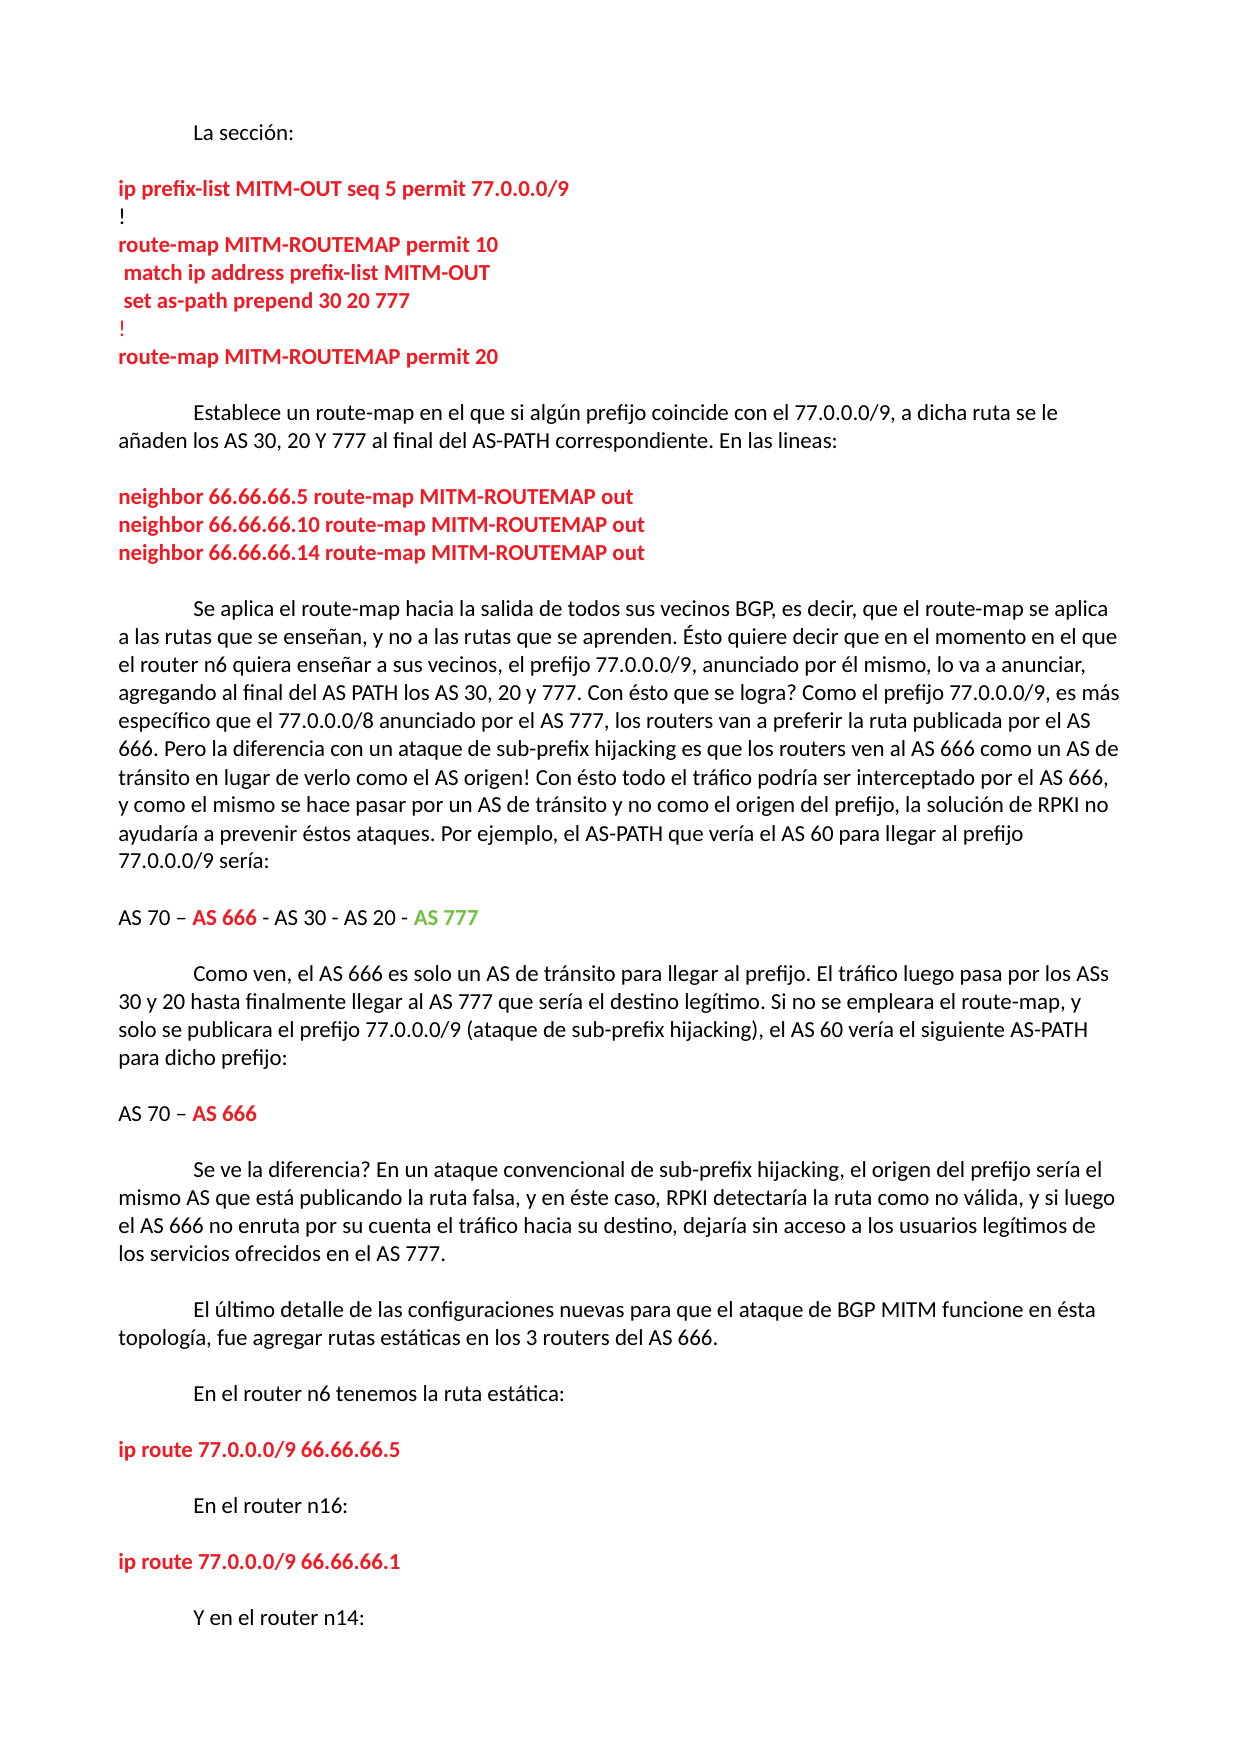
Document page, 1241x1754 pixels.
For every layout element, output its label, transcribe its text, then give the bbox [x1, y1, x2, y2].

text ip route 77.0.0.0/9 66.66.66.5 [118, 1435, 1122, 1463]
text match ip address prefix-list MITM-OUT [118, 258, 1122, 286]
text AS 70 – AS 666 - AS 30 - AS 20 - AS 777 [118, 903, 1122, 931]
text ip route 77.0.0.0/9 66.66.66.1 [118, 1547, 1122, 1575]
text neighbor 66.66.66.10 route-map MITM-ROUTEMAP out [118, 510, 1122, 538]
text AS 70 – AS 666 [118, 1099, 1122, 1127]
text En el router n16: [118, 1491, 1122, 1519]
text route-map MITM-ROUTEMAP permit 20 [118, 342, 1122, 370]
text Y en el router n14: [118, 1603, 1122, 1631]
text Se ve la diferencia? En un ataque convencional de sub-prefix hijacking, el origen del prefijo sería el mismo AS que está publicando la ruta falsa, y en éste caso, RPKI detectaría la ruta como no válida, y si luego el AS 666 no enruta por su cuenta el tráfico hacia su destino, dejaría sin acceso a los usuarios legítimos de los servicios ofrecidos en el AS 777. [118, 1155, 1122, 1267]
text ! [118, 314, 1122, 342]
text En el router n6 tenemos la ruta estática: [118, 1379, 1122, 1407]
text neighbor 66.66.66.5 route-map MITM-ROUTEMAP out [118, 482, 1122, 510]
text ip prefix-list MITM-OUT seq 5 permit 77.0.0.0/9 [118, 174, 1122, 202]
text route-map MITM-ROUTEMAP permit 10 [118, 230, 1122, 258]
text Establece un route-map en el que si algún prefijo coincide con el 77.0.0.0/9, a dicha ruta se le añaden los AS 30, 20 Y 777 al final del AS-PATH correspondiente. En las lineas: [118, 398, 1122, 454]
text Se aplica el route-map hacia la salida de todos sus vecinos BGP, es decir, que el route-map se aplica a las rutas que se enseñan, y no a las rutas que se aprenden. Ésto quiere decir que en el momento en el que el router n6 quiera enseñar a sus vecinos, el prefijo 77.0.0.0/9, anunciado por él mismo, lo va a anunciar, agregando al final del AS PATH los AS 30, 20 y 777. Con ésto que se logra? Como el prefijo 77.0.0.0/9, es más específico que el 77.0.0.0/8 anunciado por el AS 777, los routers van a preferir la ruta publicada por el AS 666. Pero la diferencia con un ataque de sub-prefix hijacking es que los routers ven al AS 666 como un AS de tránsito en lugar de verlo como el AS origen! Con ésto todo el tráfico podría ser interceptado por el AS 666, y como el mismo se hace pasar por un AS de tránsito y no como el origen del prefijo, la solución de RPKI no ayudaría a prevenir éstos ataques. Por ejemplo, el AS-PATH que vería el AS 60 para llegar al prefijo 77.0.0.0/9 sería: [118, 594, 1122, 875]
text neighbor 66.66.66.14 route-map MITM-ROUTEMAP out [118, 538, 1122, 566]
text El último detalle de las configuraciones nuevas para que el ataque de BGP MITM funcione en ésta topología, fue agregar rutas estáticas en los 3 routers del AS 666. [118, 1295, 1122, 1351]
text ! [118, 202, 1122, 230]
text La sección: [118, 118, 1122, 146]
text set as-path prepend 30 20 777 [118, 286, 1122, 314]
text Como ven, el AS 666 es solo un AS de tránsito para llegar al prefijo. El tráfico luego pasa por los ASs 30 y 20 hasta finalmente llegar al AS 777 que sería el destino legítimo. Si no se empleara el route-map, y solo se publicara el prefijo 77.0.0.0/9 (ataque de sub-prefix hijacking), el AS 60 vería el siguiente AS-PATH para dicho prefijo: [118, 959, 1122, 1071]
